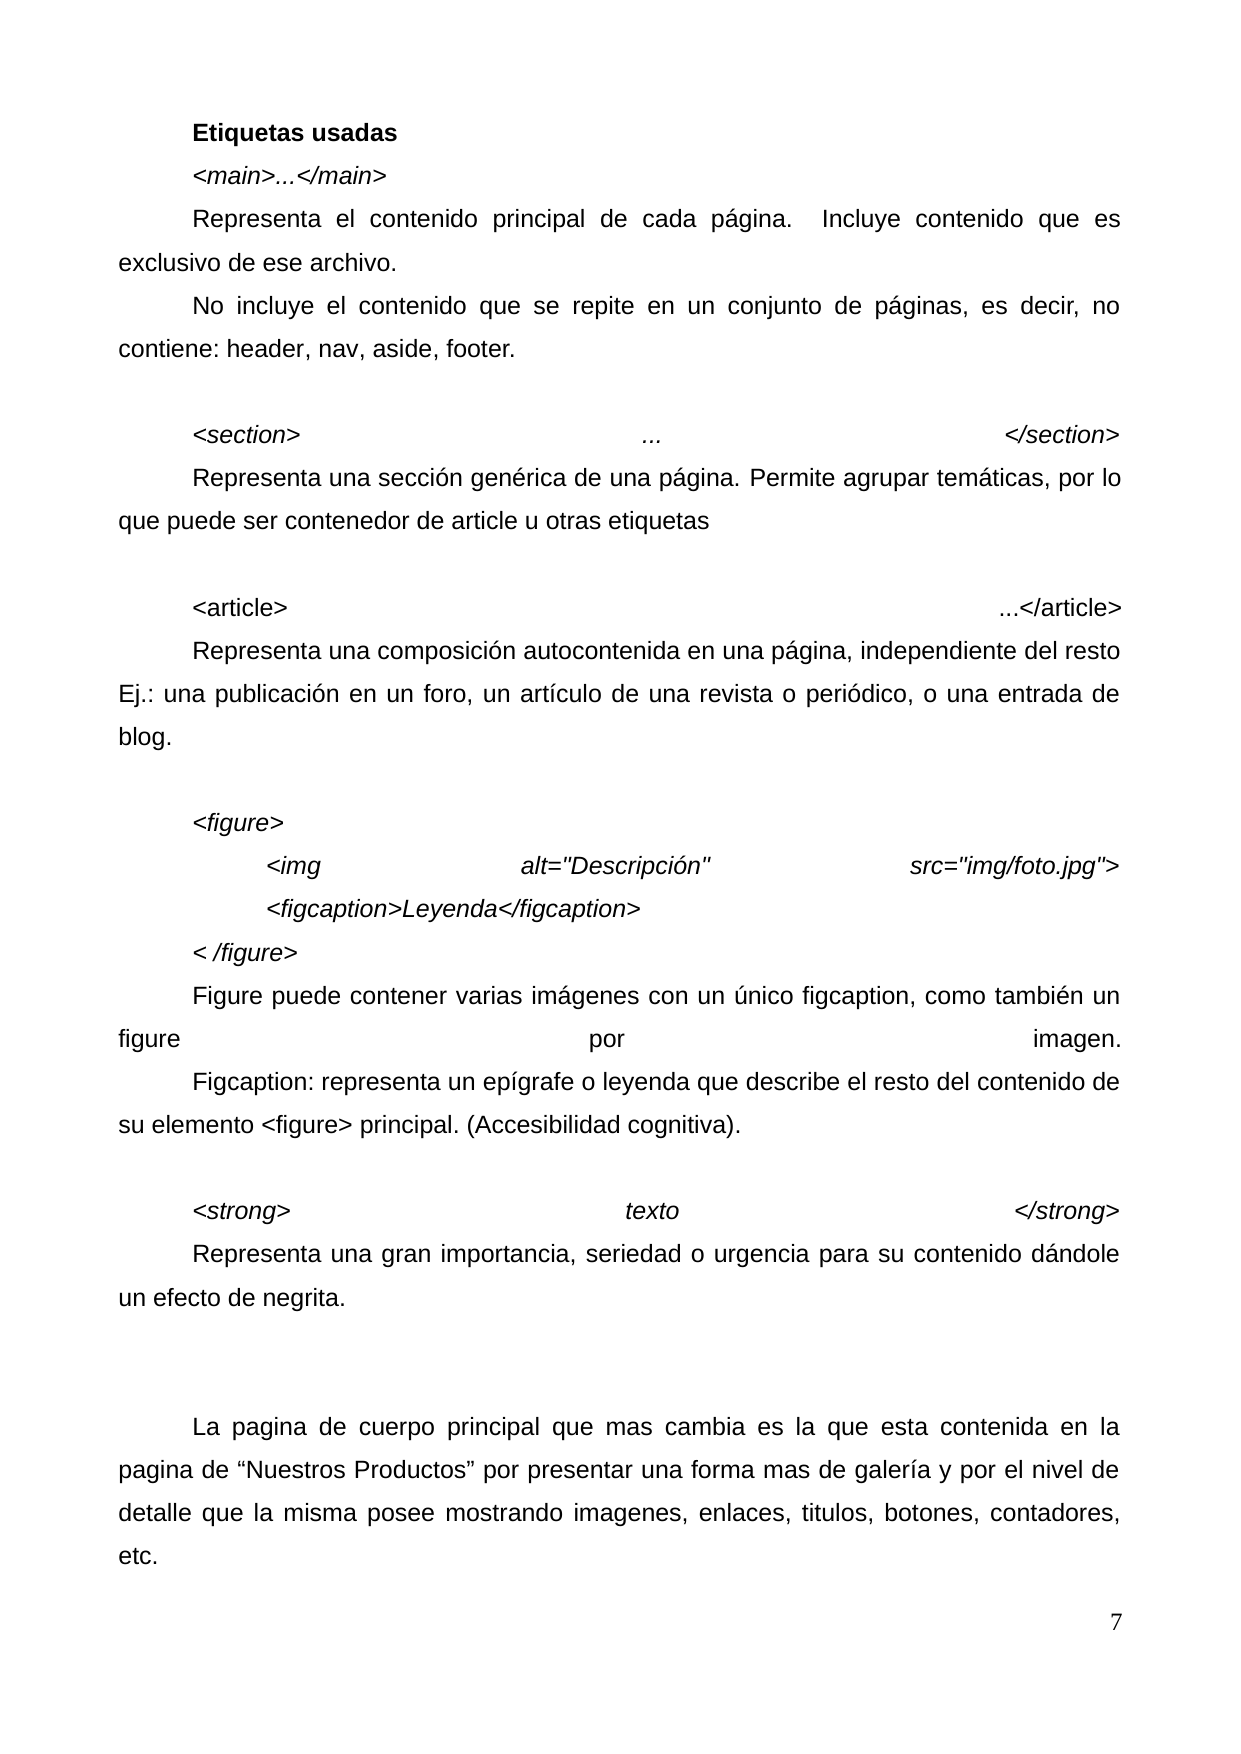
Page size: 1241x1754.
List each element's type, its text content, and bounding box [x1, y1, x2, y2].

text Etiquetas usadas [118, 118, 1122, 147]
text Figure puede contener varias imágenes con un único figcaption, como también un figure por imagen. Figcaption: representa un epígrafe o leyenda que describe el resto del contenido de su elemento <figure> principal. (Accesibilidad cognitiva). [118, 981, 1122, 1139]
text La pagina de cuerpo principal que mas cambia es la que esta contenida en la pagina de “Nuestros Productos” por presentar una forma mas de galería y por el nivel de detalle que la misma posee mostrando imagenes, enlaces, titulos, botones, contadores, etc. [118, 1412, 1122, 1570]
text <strong> texto </strong> Representa una gran importancia, seriedad o urgencia para su contenido dándole un efecto de negrita. [118, 1196, 1122, 1311]
text <article> ...</article> Representa una composición autocontenida en una página, independiente del resto Ej.: una publicación en un foro, un artículo de una revista o periódico, o una entrada de blog. [118, 592, 1122, 751]
text <main>...</main> Representa el contenido principal de cada página. Incluye contenido que es exclusivo de ese archivo. [118, 161, 1122, 276]
text <section> ... </section> Representa una sección genérica de una página. Permite agrupar temáticas, por lo que puede ser contenedor de article u otras etiquetas [118, 420, 1122, 535]
text No incluye el contenido que se repite en un conjunto de páginas, es decir, no contiene: header, nav, aside, footer. [118, 291, 1122, 362]
text <figure> <img alt="Descripción" src="img/foto.jpg"> <figcaption>Leyenda</figcaption> < /figure> [118, 808, 1122, 966]
